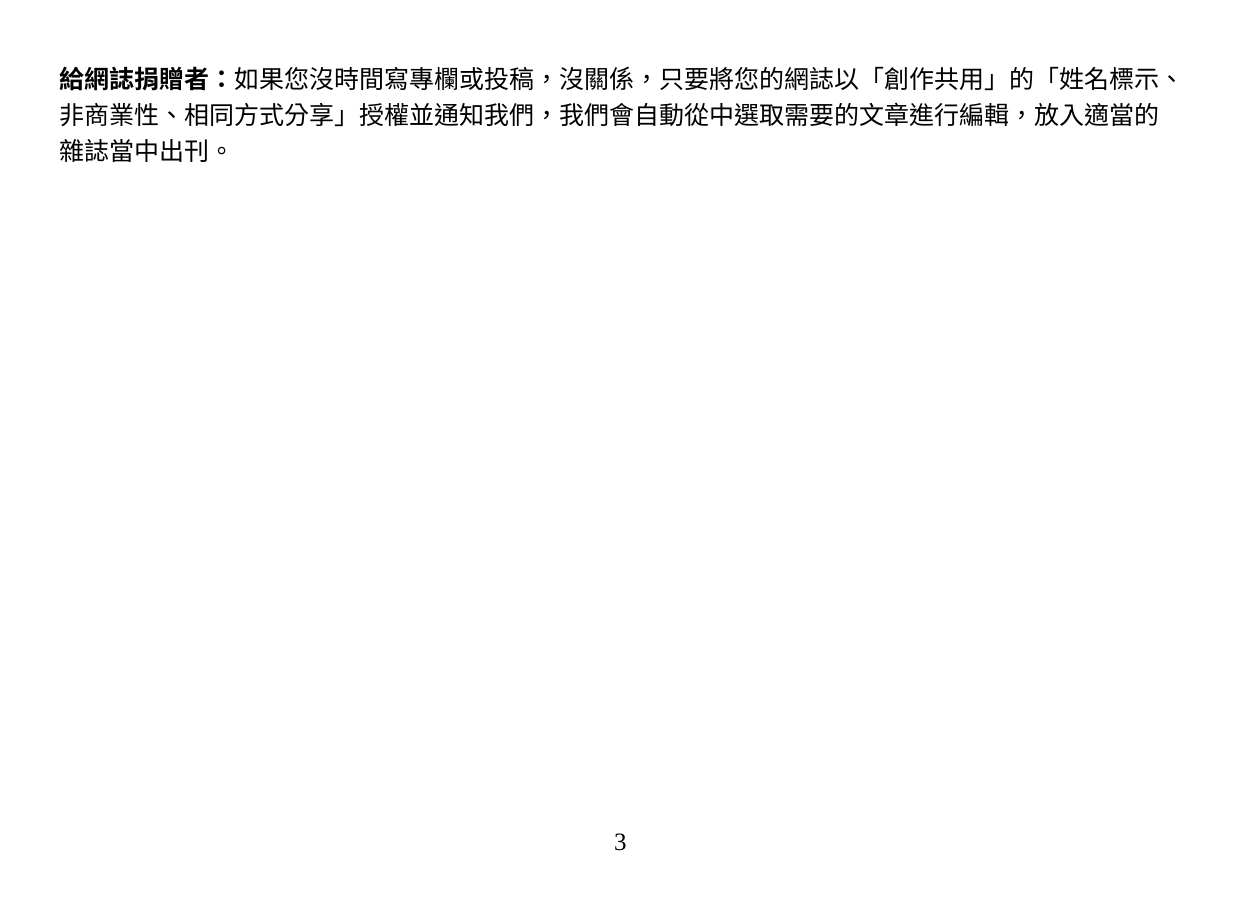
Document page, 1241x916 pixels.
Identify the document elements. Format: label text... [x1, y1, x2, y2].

text 給網誌捐贈者：如果您沒時間寫專欄或投稿，沒關係，只要將您的網誌以「創作共用」的「姓名標示、非商業性、相同方式分享」授權並通知我們，我們會自動從中選取需要的文章進行編輯，放入適當的雜誌當中出刊。 [59, 59, 1181, 168]
